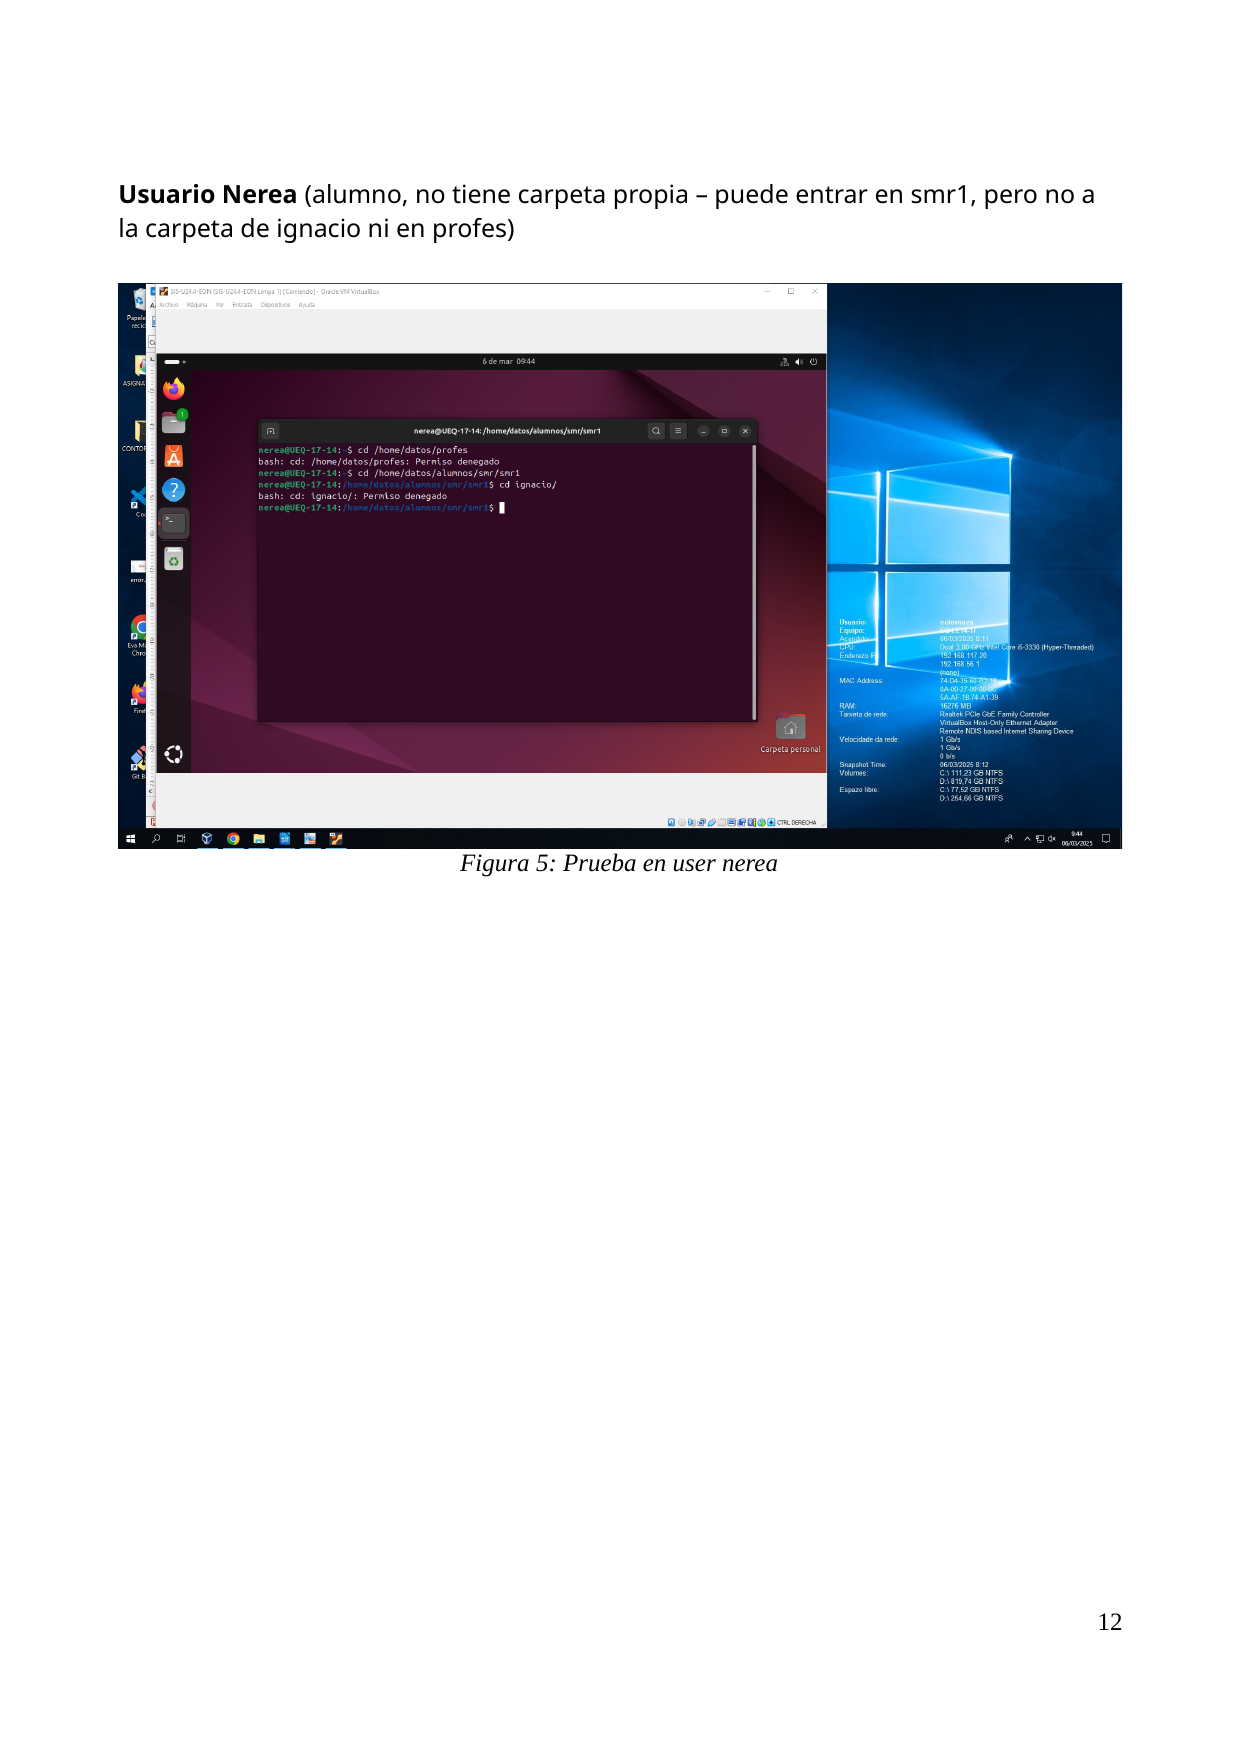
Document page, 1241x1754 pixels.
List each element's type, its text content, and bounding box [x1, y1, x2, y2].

text Figura 5: Prueba en user nerea [118, 849, 1122, 877]
picture [118, 283, 1123, 849]
subtitle Usuario Nerea (alumno, no tiene carpeta propia – puede entrar en smr1, pero no a la carpeta de ignacio ni en profes) [118, 176, 1122, 244]
